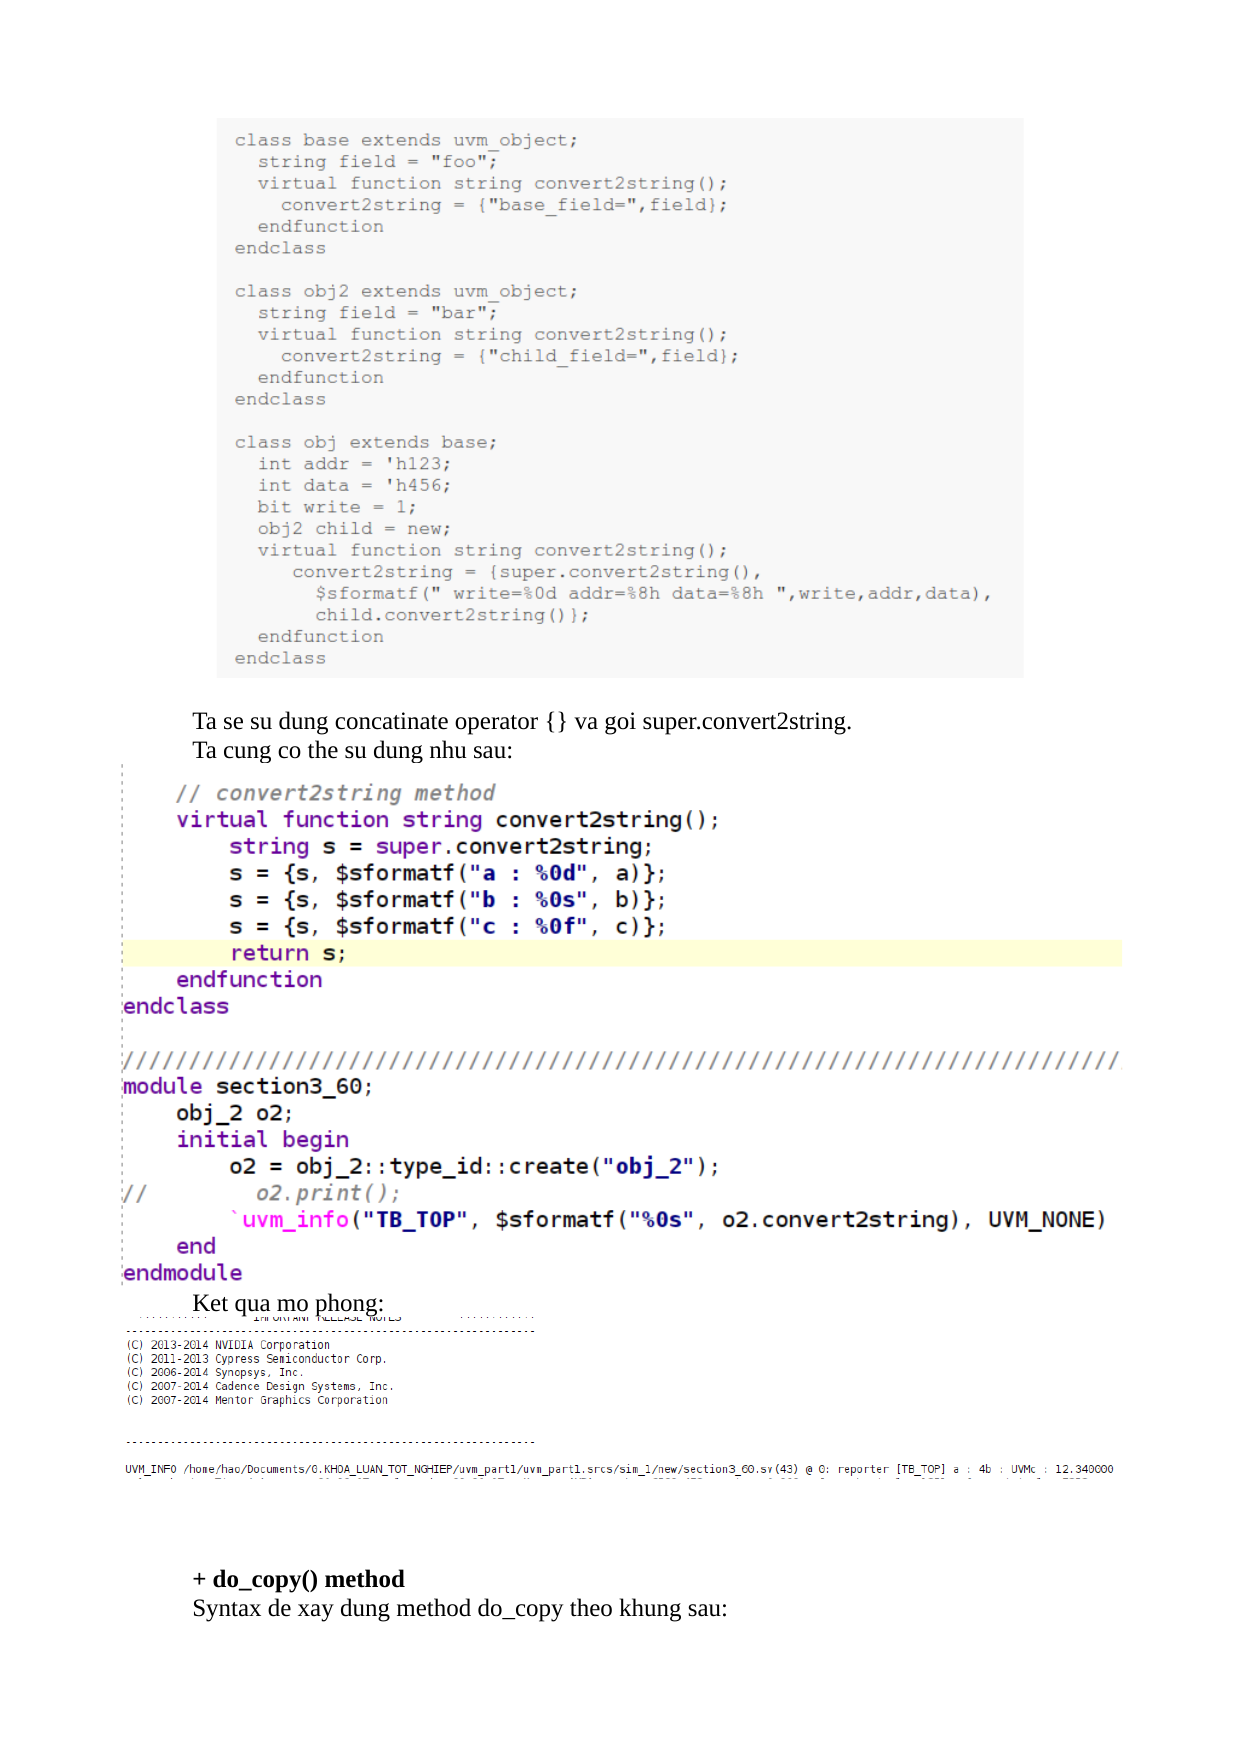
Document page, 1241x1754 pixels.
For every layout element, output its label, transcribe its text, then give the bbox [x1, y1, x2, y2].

picture [118, 1317, 1123, 1479]
text + do_copy() method [118, 1564, 1122, 1593]
picture [118, 763, 1123, 1289]
text Ket qua mo phong: [118, 1289, 1122, 1317]
text Ta cung co the su dung nhu sau: [118, 735, 1122, 763]
text Ta se su dung concatinate operator {} va goi super.convert2string. [118, 706, 1122, 735]
text Syntax de xay dung method do_copy theo khung sau: [118, 1593, 1122, 1622]
picture [216, 118, 1024, 678]
